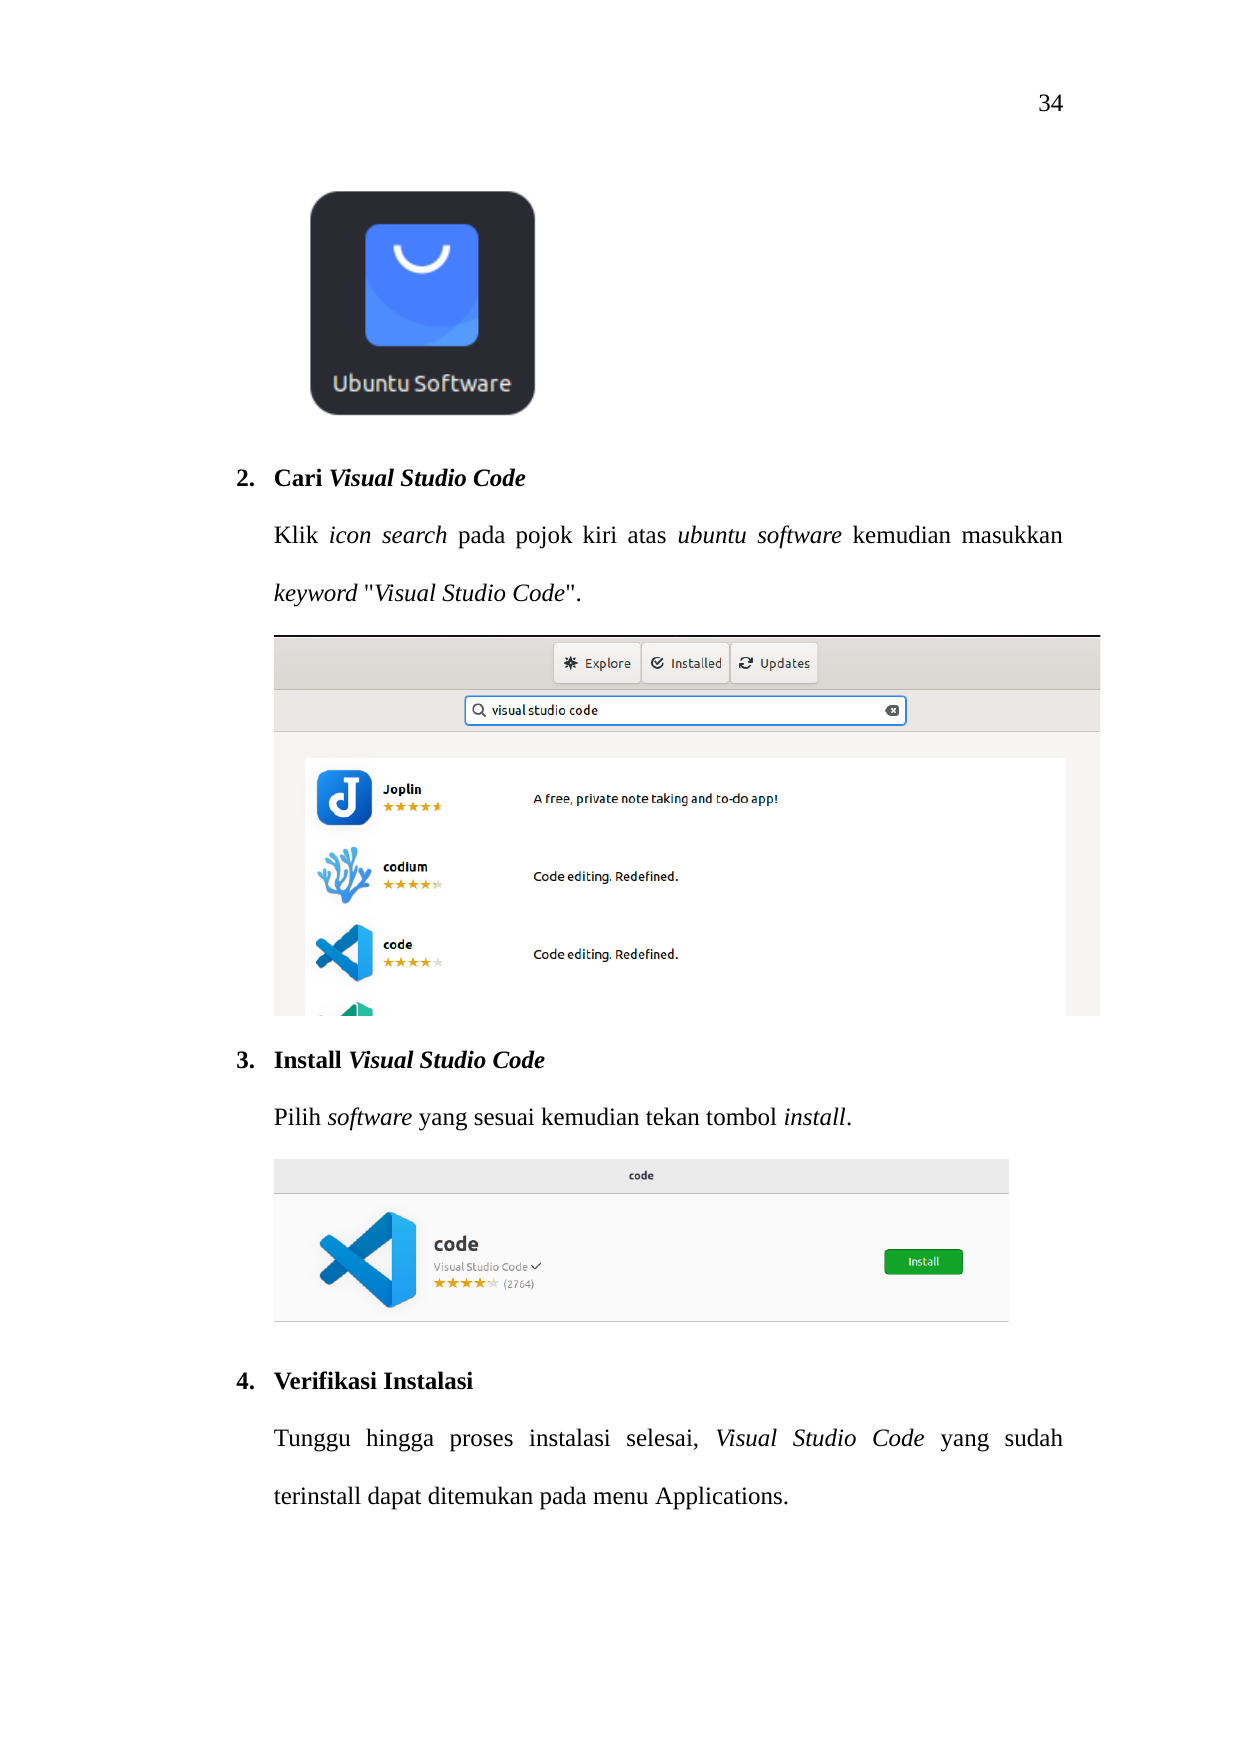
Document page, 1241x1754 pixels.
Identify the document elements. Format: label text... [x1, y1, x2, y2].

list Pilih software yang sesuai kemudian tekan tombol install. [236, 1102, 1063, 1131]
list Verifikasi Instalasi [236, 1366, 1063, 1394]
picture [273, 165, 576, 434]
list Tunggu hingga proses instalasi selesai, Visual Studio Code yang sudah terinstall dapat ditemukan pada menu Applications. [236, 1423, 1063, 1509]
picture [273, 635, 1101, 1016]
picture [273, 1159, 1009, 1174]
list Cari Visual Studio Code [236, 463, 1063, 492]
list Install Visual Studio Code [236, 1045, 1063, 1073]
list Klik icon search pada pojok kiri atas ubuntu software kemudian masukkan keyword "Visual Studio Code". [236, 520, 1063, 607]
